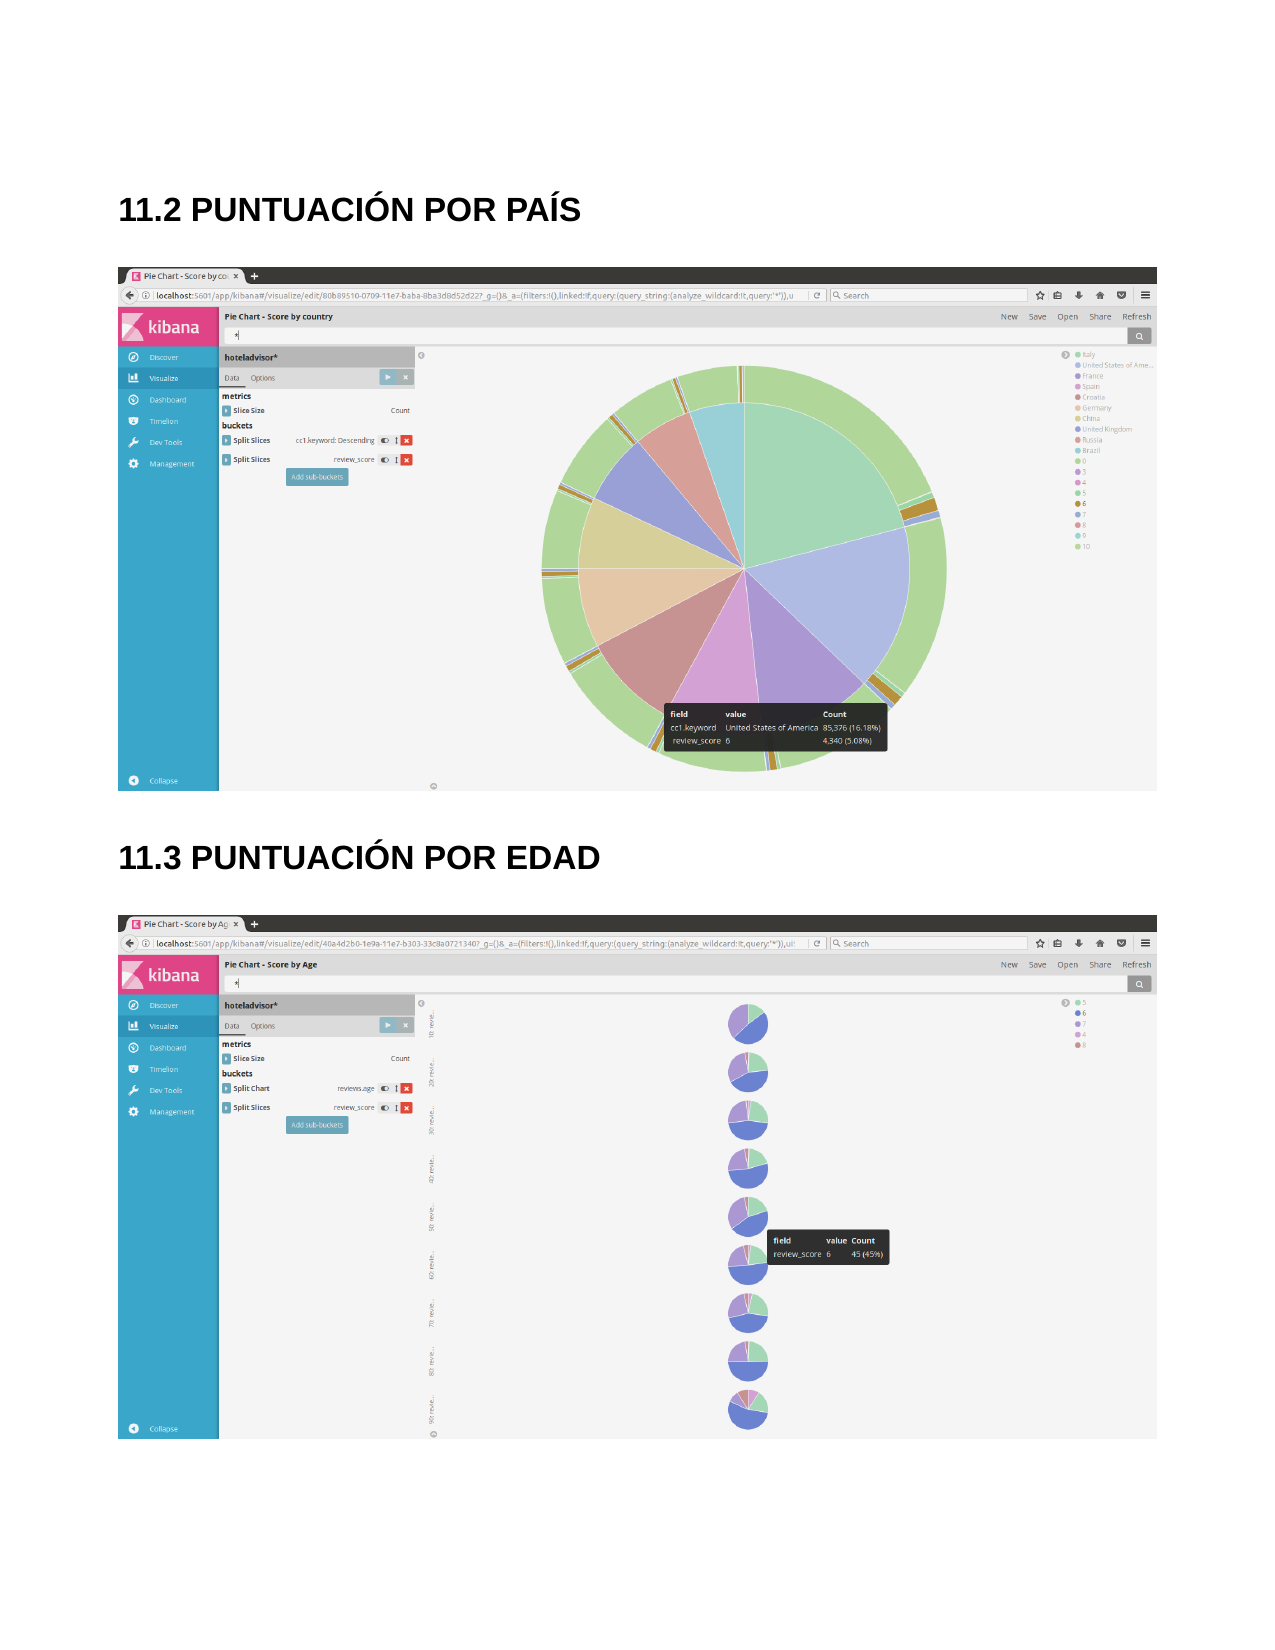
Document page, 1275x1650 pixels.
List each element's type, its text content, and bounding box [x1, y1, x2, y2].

picture [118, 267, 1157, 791]
subtitle 11.2 PUNTUACIÓN POR PAÍS [118, 190, 1157, 229]
subtitle 11.3 PUNTUACIÓN POR EDAD [118, 838, 1157, 876]
picture [118, 915, 1157, 1439]
